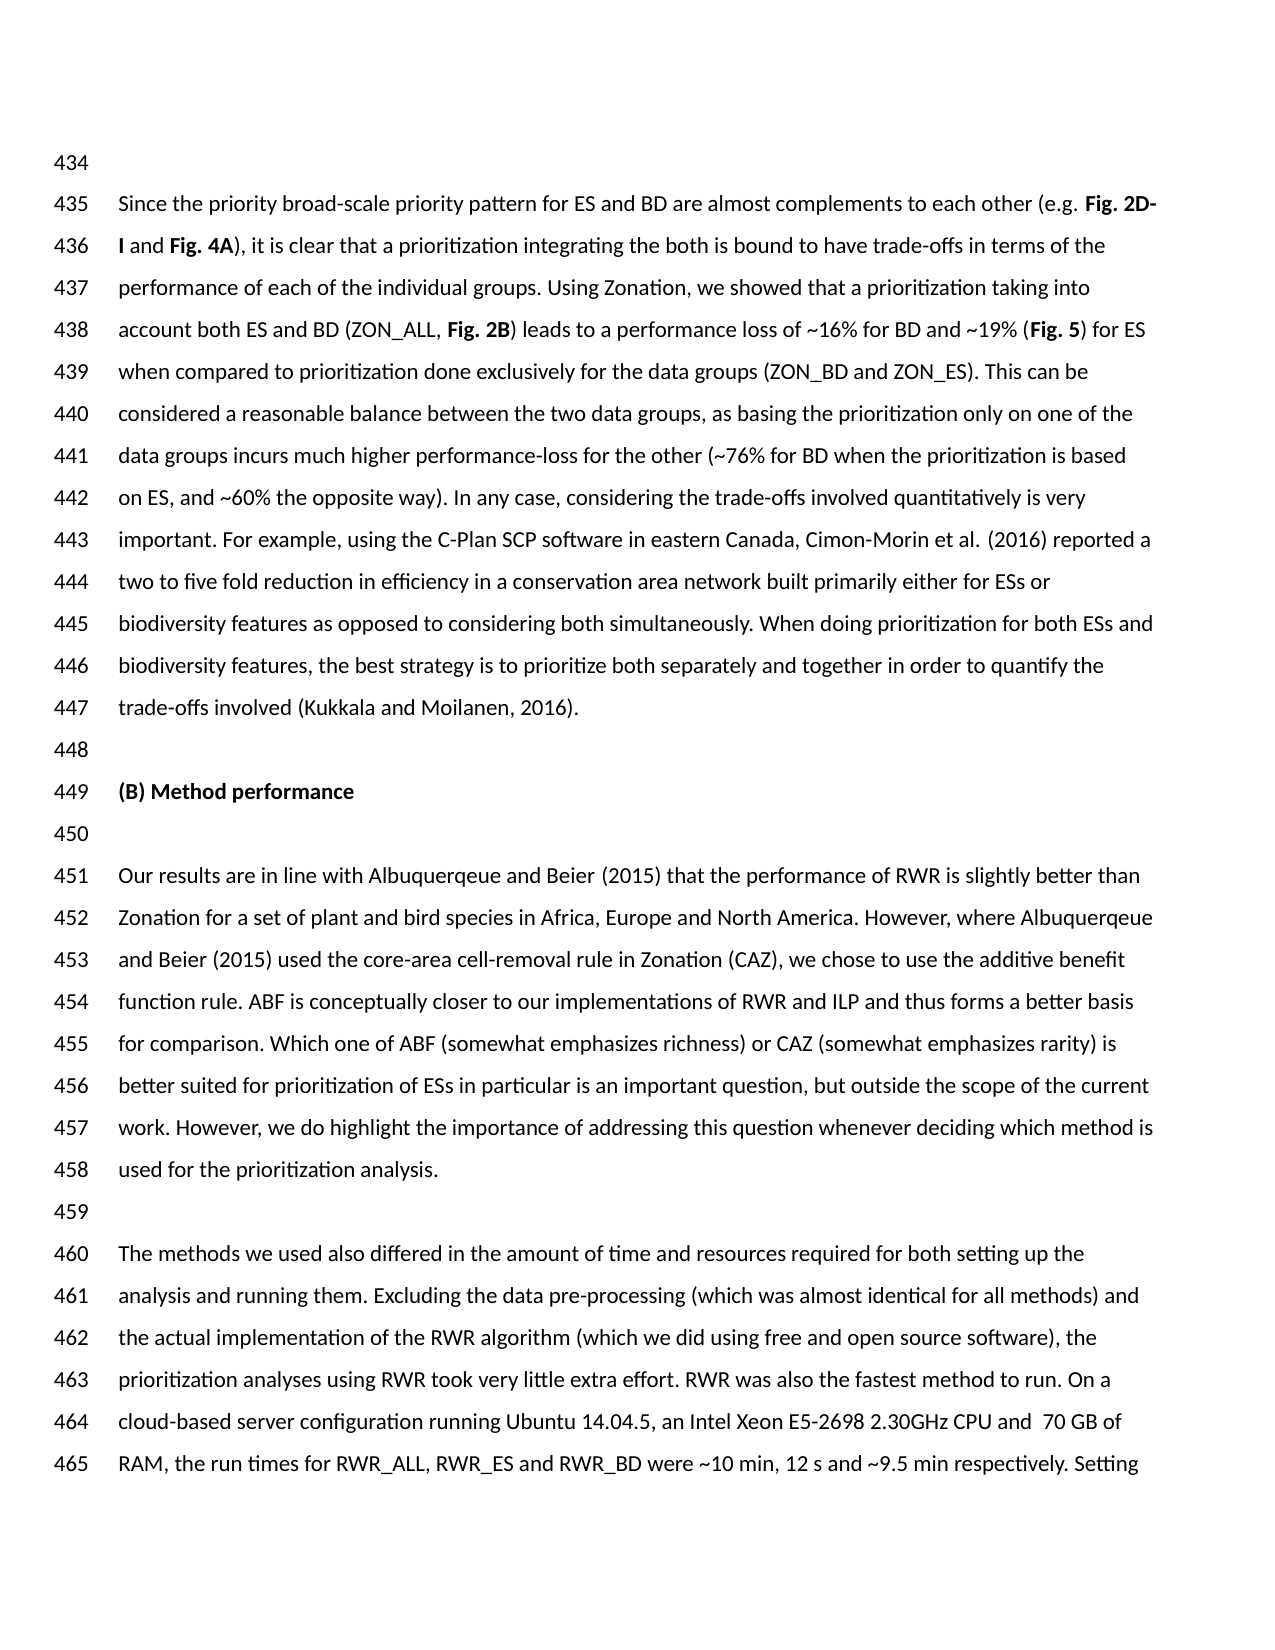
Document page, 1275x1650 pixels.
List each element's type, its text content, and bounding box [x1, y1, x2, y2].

text Since the priority broad-scale priority pattern for ES and BD are almost complements to each other (e.g. Fig. 2D-I and Fig. 4A), it is clear that a prioritization integrating the both is bound to have trade-offs in terms of the performance of each of the individual groups. Using Zonation, we showed that a prioritization taking into account both ES and BD (ZON_ALL, Fig. 2B) leads to a performance loss of ~16% for BD and ~19% (Fig. 5) for ES when compared to prioritization done exclusively for the data groups (ZON_BD and ZON_ES). This can be considered a reasonable balance between the two data groups, as basing the prioritization only on one of the data groups incurs much higher performance-loss for the other (~76% for BD when the prioritization is based on ES, and ~60% the opposite way). In any case, considering the trade-offs involved quantitatively is very important. For example, using the C-Plan SCP software in eastern Canada, Cimon-Morin et al. (2016) reported a two to five fold reduction in efficiency in a conservation area network built primarily either for ESs or biodiversity features as opposed to considering both simultaneously. When doing prioritization for both ESs and biodiversity features, the best strategy is to prioritize both separately and together in order to quantify the trade-offs involved (Kukkala and Moilanen, 2016). [118, 189, 1157, 721]
text The methods we used also differed in the amount of time and resources required for both setting up the analysis and running them. Excluding the data pre-processing (which was almost identical for all methods) and the actual implementation of the RWR algorithm (which we did using free and open source software), the prioritization analyses using RWR took very little extra effort. RWR was also the fastest method to run. On a cloud-based server configuration running Ubuntu 14.04.5, an Intel Xeon E5-2698 2.30GHz CPU and 70 GB of RAM, the run times for RWR_ALL, RWR_ES and RWR_BD were ~10 min, 12 s and ~9.5 min respectively. Setting [118, 1239, 1157, 1477]
subtitle (B) Method performance [118, 777, 1157, 805]
text Our results are in line with Albuquerqeue and Beier (2015) that the performance of RWR is slightly better than Zonation for a set of plant and bird species in Africa, Europe and North America. However, where Albuquerqeue and Beier (2015) used the core-area cell-removal rule in Zonation (CAZ), we chose to use the additive benefit function rule. ABF is conceptually closer to our implementations of RWR and ILP and thus forms a better basis for comparison. Which one of ABF (somewhat emphasizes richness) or CAZ (somewhat emphasizes rarity) is better suited for prioritization of ESs in particular is an important question, but outside the scope of the current work. However, we do highlight the importance of addressing this question whenever deciding which method is used for the prioritization analysis. [118, 861, 1157, 1183]
